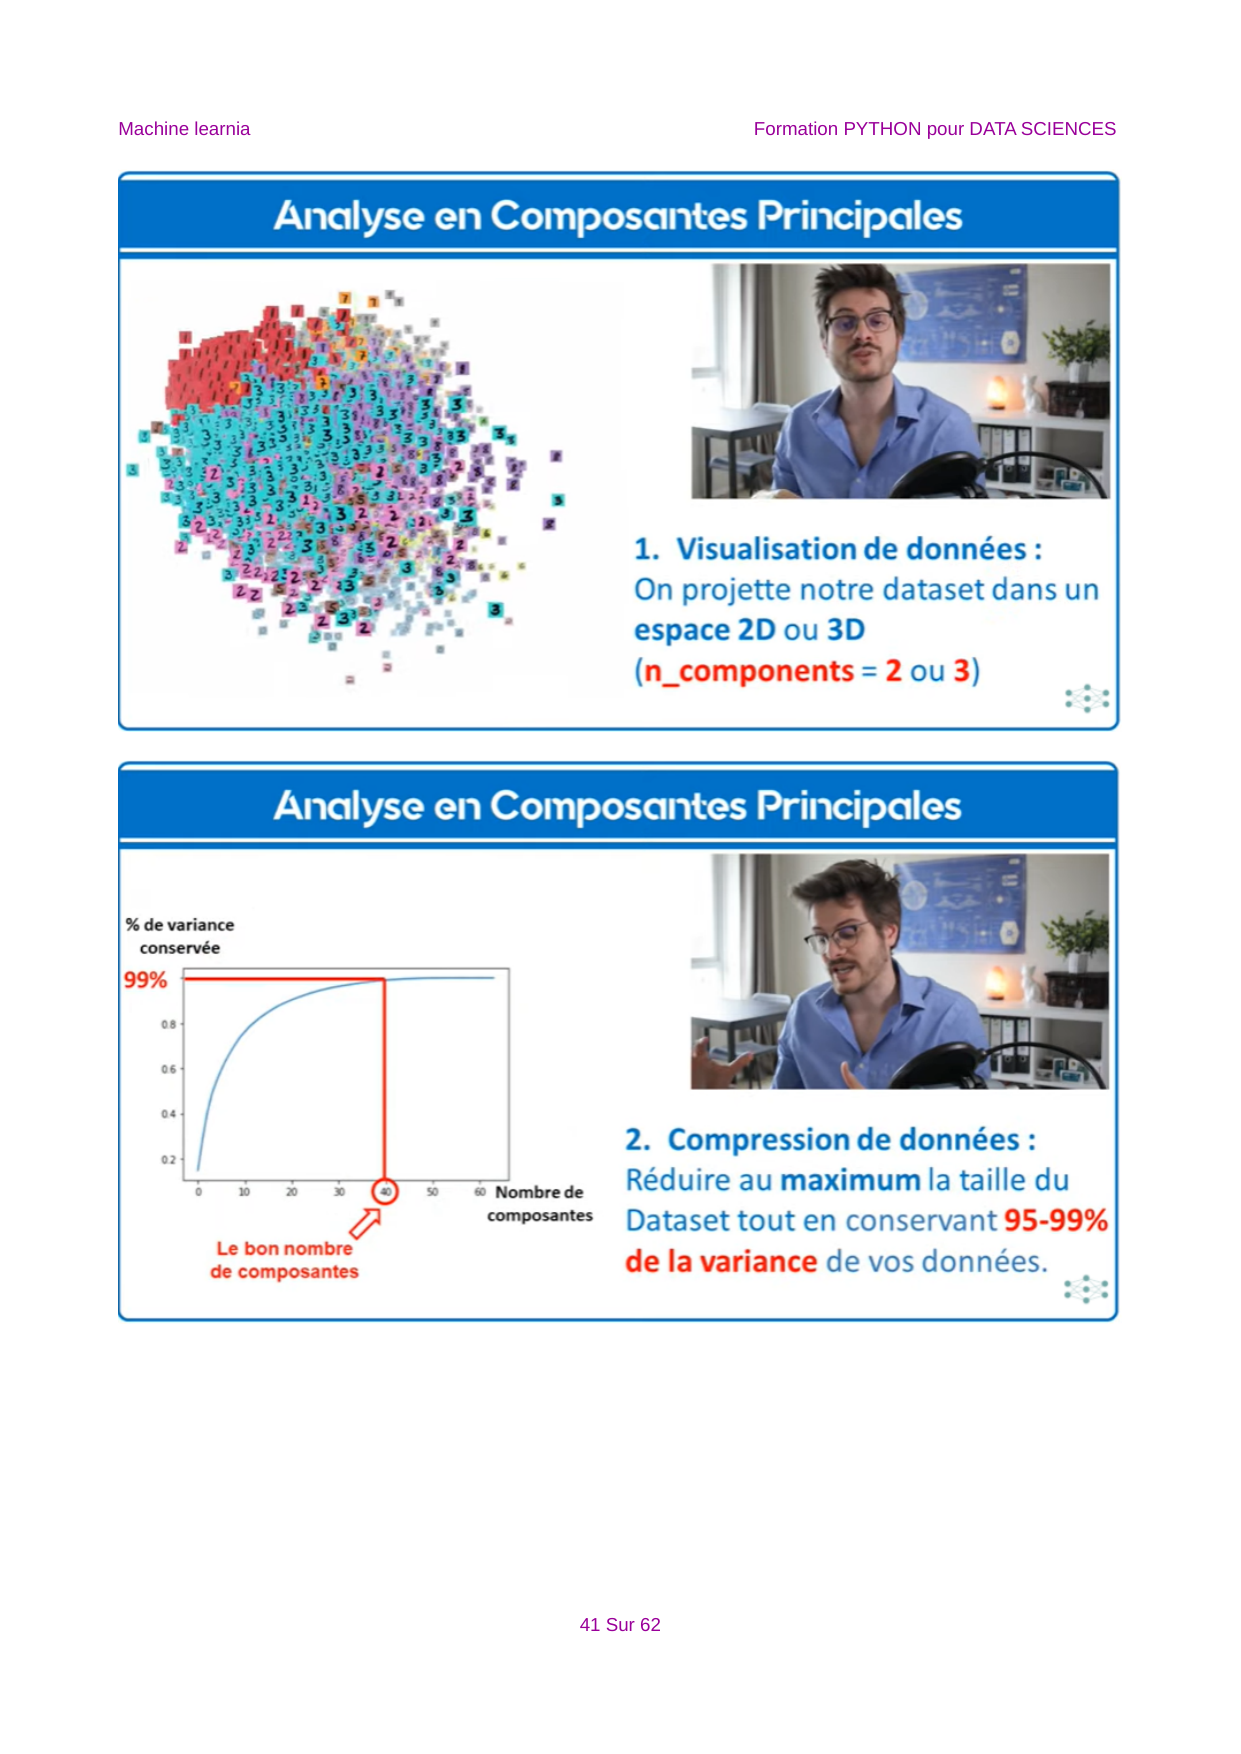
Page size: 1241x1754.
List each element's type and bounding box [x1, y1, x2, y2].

picture [118, 169, 1122, 732]
picture [118, 760, 1122, 1324]
